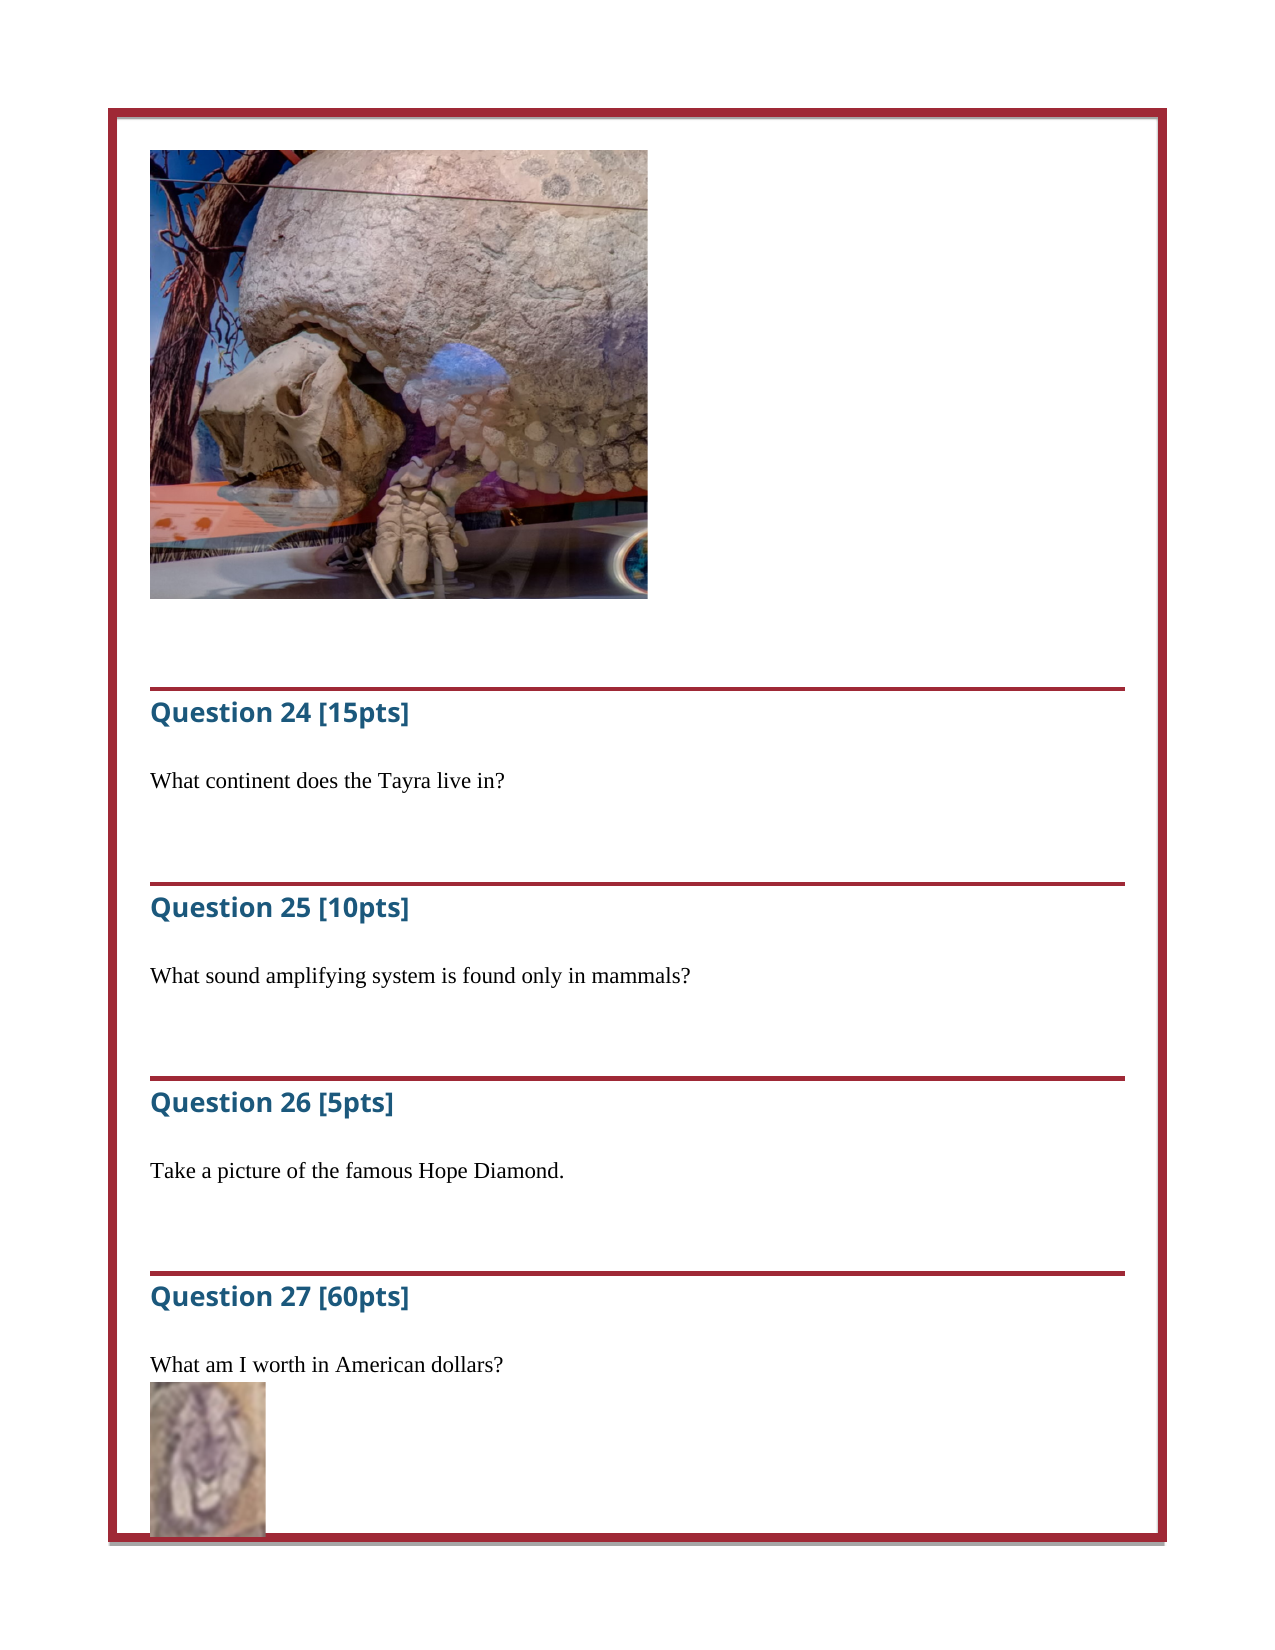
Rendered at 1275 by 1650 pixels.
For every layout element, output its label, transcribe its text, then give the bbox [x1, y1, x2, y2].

text Take a picture of the famous Hope Diamond. [150, 1157, 1125, 1183]
subtitle Question 25 [10pts] [150, 886, 1125, 925]
subtitle Question 24 [15pts] [150, 691, 1125, 730]
text What am I worth in American dollars? [150, 1352, 1125, 1378]
text What sound amplifying system is found only in mammals? [150, 962, 1125, 988]
text What continent does the Tayra live in? [150, 767, 1125, 793]
subtitle Question 26 [5pts] [150, 1081, 1125, 1120]
subtitle Question 27 [60pts] [150, 1276, 1125, 1315]
